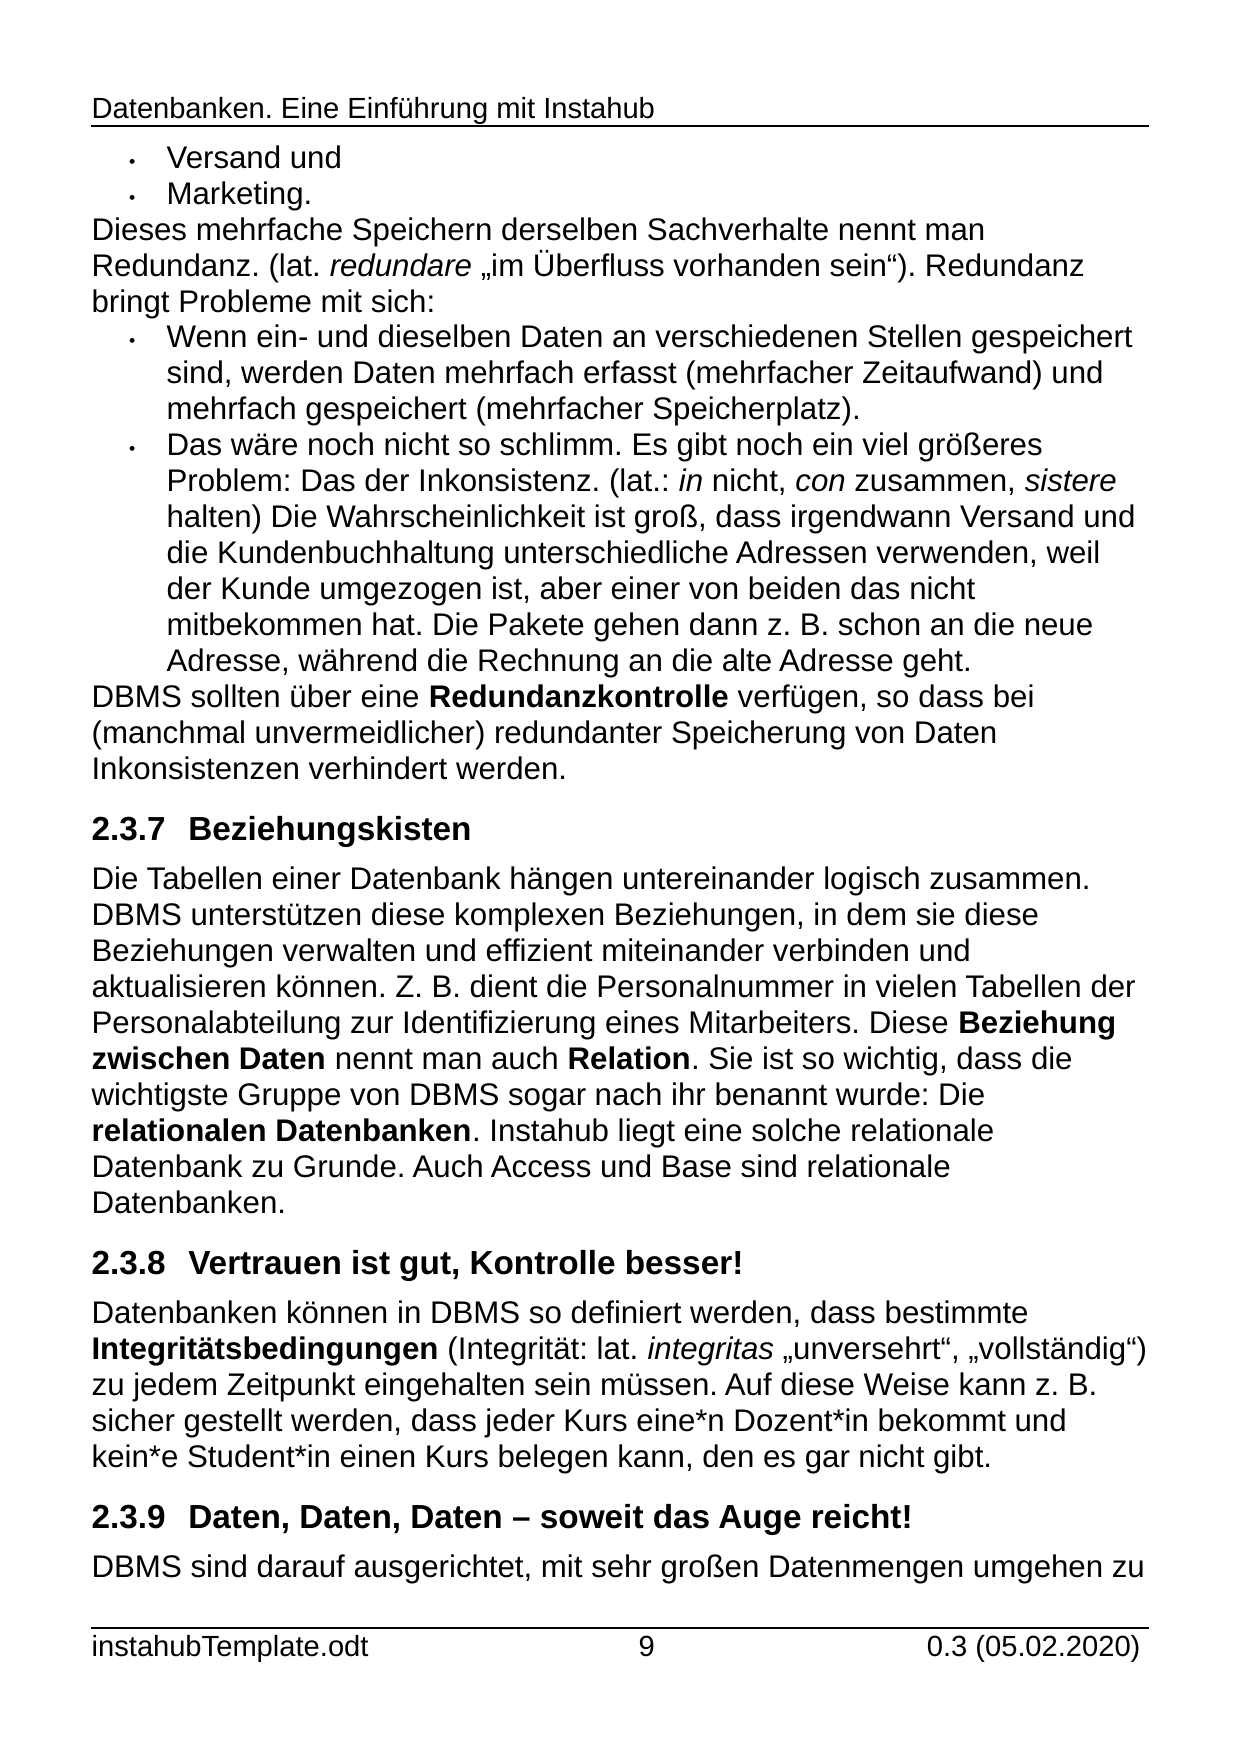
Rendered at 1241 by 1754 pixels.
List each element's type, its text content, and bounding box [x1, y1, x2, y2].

list Wenn ein- und dieselben Daten an verschiedenen Stellen gespeichert sind, werden Daten mehrfach erfasst (mehrfacher Zeitaufwand) und mehrfach gespeichert (mehrfacher Speicherplatz). [129, 318, 1149, 426]
list Marketing. [129, 175, 1149, 211]
text Die Tabellen einer Datenbank hängen untereinander logisch zusammen. DBMS unterstützen diese komplexen Beziehungen, in dem sie diese Beziehungen verwalten und effizient miteinander verbinden und aktualisieren können. Z. B. dient die Personalnummer in vielen Tabellen der Personalabteilung zur Identifizierung eines Mitarbeiters. Diese Beziehung zwischen Daten nennt man auch Relation. Sie ist so wichtig, dass die wichtigste Gruppe von DBMS sogar nach ihr benannt wurde: Die relationalen Datenbanken. Instahub liegt eine solche relationale Datenbank zu Grunde. Auch Access und Base sind relationale Datenbanken. [91, 860, 1149, 1219]
list Das wäre noch nicht so schlimm. Es gibt noch ein viel größeres Problem: Das der Inkonsistenz. (lat.: in nicht, con zusammen, sistere halten) Die Wahrscheinlichkeit ist groß, dass irgendwann Versand und die Kundenbuchhaltung unterschiedliche Adressen verwenden, weil der Kunde umgezogen ist, aber einer von beiden das nicht mitbekommen hat. Die Pakete gehen dann z. B. schon an die neue Adresse, während die Rechnung an die alte Adresse geht. [129, 426, 1149, 678]
text Datenbanken können in DBMS so definiert werden, dass bestimmte Integritätsbedingungen (Integrität: lat. integritas „unversehrt“, „vollständig“) zu jedem Zeitpunkt eingehalten sein müssen. Auf diese Weise kann z. B. sicher gestellt werden, dass jeder Kurs eine*n Dozent*in bekommt und kein*e Student*in einen Kurs belegen kann, den es gar nicht gibt. [91, 1294, 1149, 1474]
subtitle Daten, Daten, Daten – soweit das Auge reicht! [91, 1497, 1149, 1536]
subtitle Vertrauen ist gut, Kontrolle besser! [91, 1243, 1149, 1282]
text Dieses mehrfache Speichern derselben Sachverhalte nennt man Redundanz. (lat. redundare „im Überfluss vorhanden sein“). Redundanz bringt Probleme mit sich: [91, 211, 1149, 318]
list Versand und [129, 139, 1149, 175]
text DBMS sollten über eine Redundanzkontrolle verfügen, so dass bei (manchmal unvermeidlicher) redundanter Speicherung von Daten Inkonsistenzen verhindert werden. [91, 678, 1149, 786]
text DBMS sind darauf ausgerichtet, mit sehr großen Datenmengen umgehen zu [91, 1548, 1149, 1584]
subtitle Beziehungskisten [91, 809, 1149, 848]
